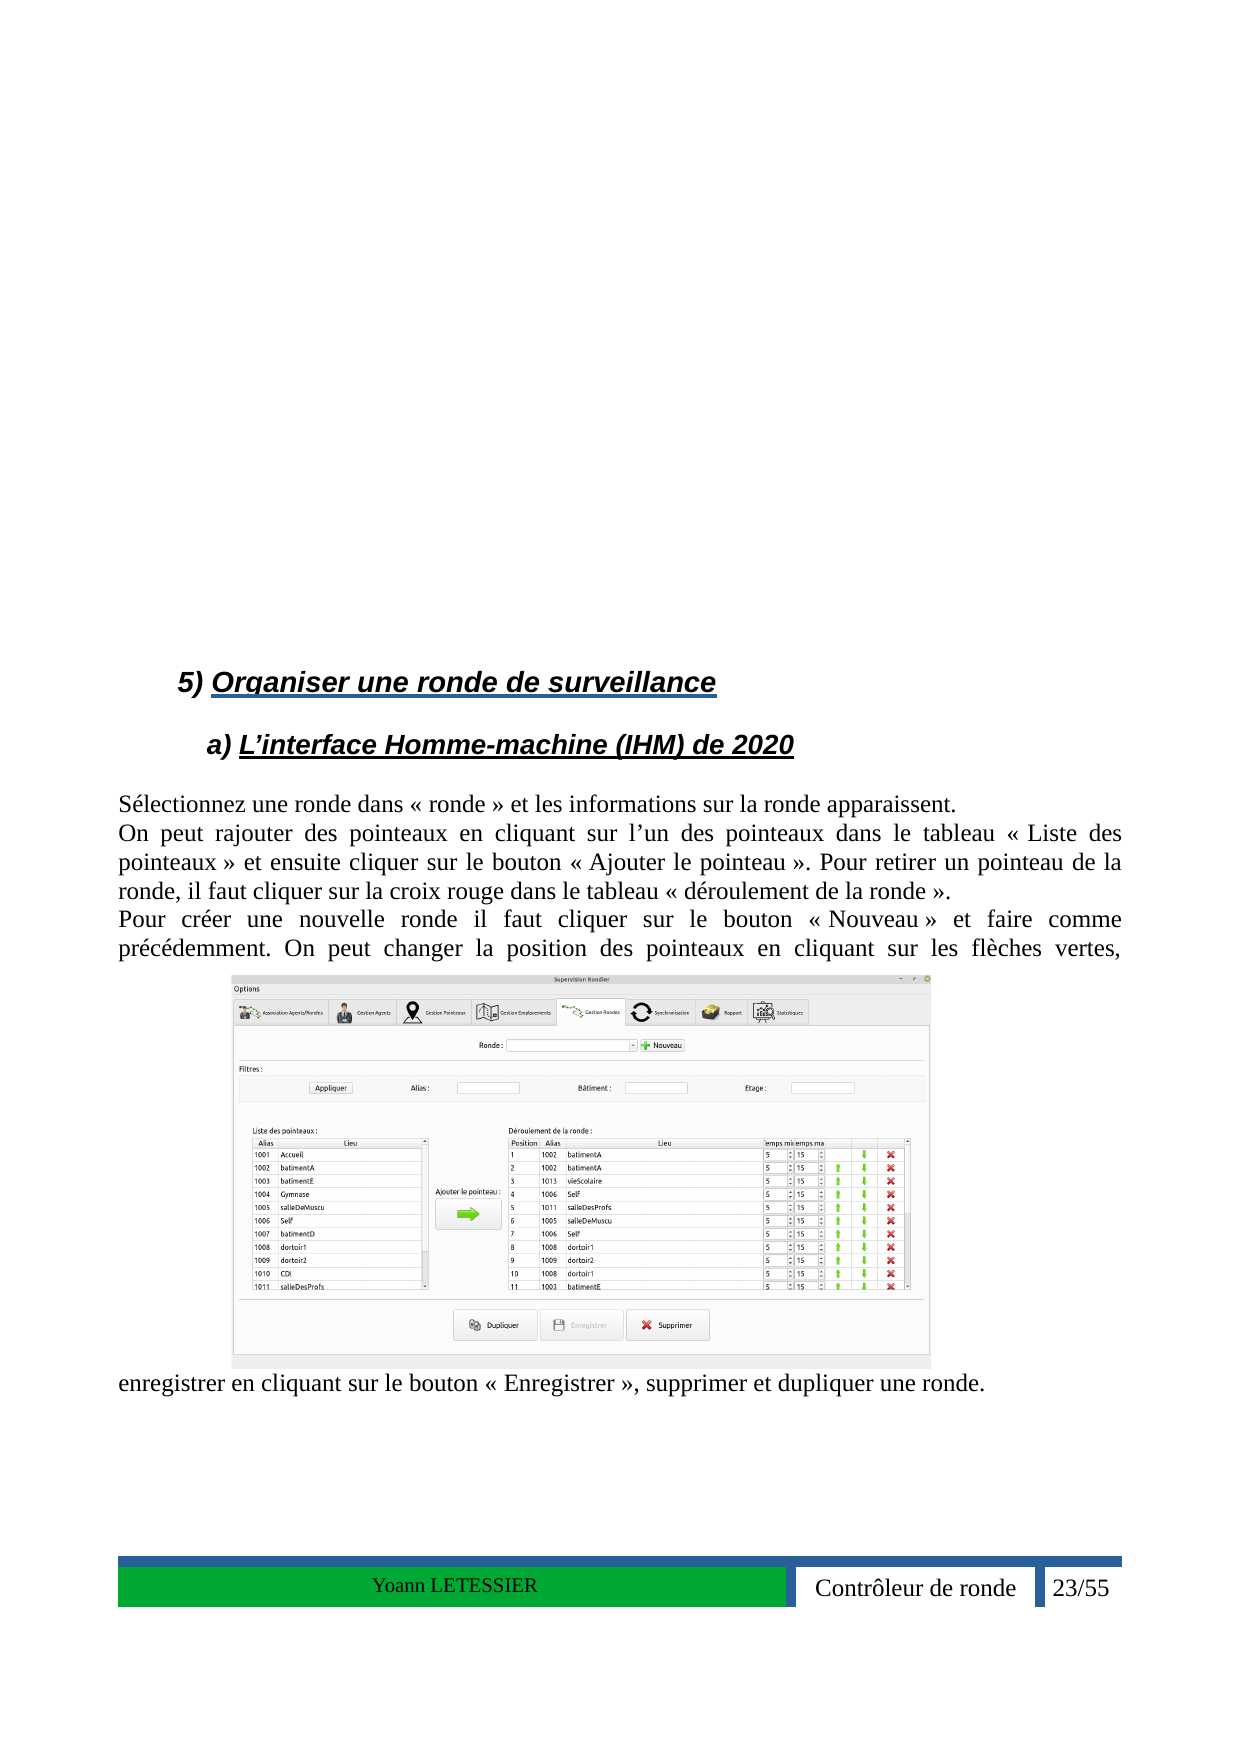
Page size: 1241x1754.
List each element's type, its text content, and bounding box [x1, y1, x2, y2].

subtitle L’interface Homme-machine (IHM) de 2020 [118, 728, 1122, 760]
text Pour créer une nouvelle ronde il faut cliquer sur le bouton « Nouveau » et faire comme précédemment. On peut changer la position des pointeaux en cliquant sur les flèches vertes, enregistrer en cliquant sur le bouton « Enregistrer », supprimer et dupliquer une ronde. [118, 904, 1122, 1397]
text Sélectionnez une ronde dans « ronde » et les informations sur la ronde apparaissent. [118, 789, 1122, 818]
text On peut rajouter des pointeaux en cliquant sur l’un des pointeaux dans le tableau « Liste des pointeaux » et ensuite cliquer sur le bouton « Ajouter le pointeau ». Pour retirer un pointeau de la ronde, il faut cliquer sur la croix rouge dans le tableau « déroulement de la ronde ». [118, 818, 1122, 904]
picture [231, 975, 932, 1369]
subtitle Organiser une ronde de surveillance [118, 665, 1122, 699]
